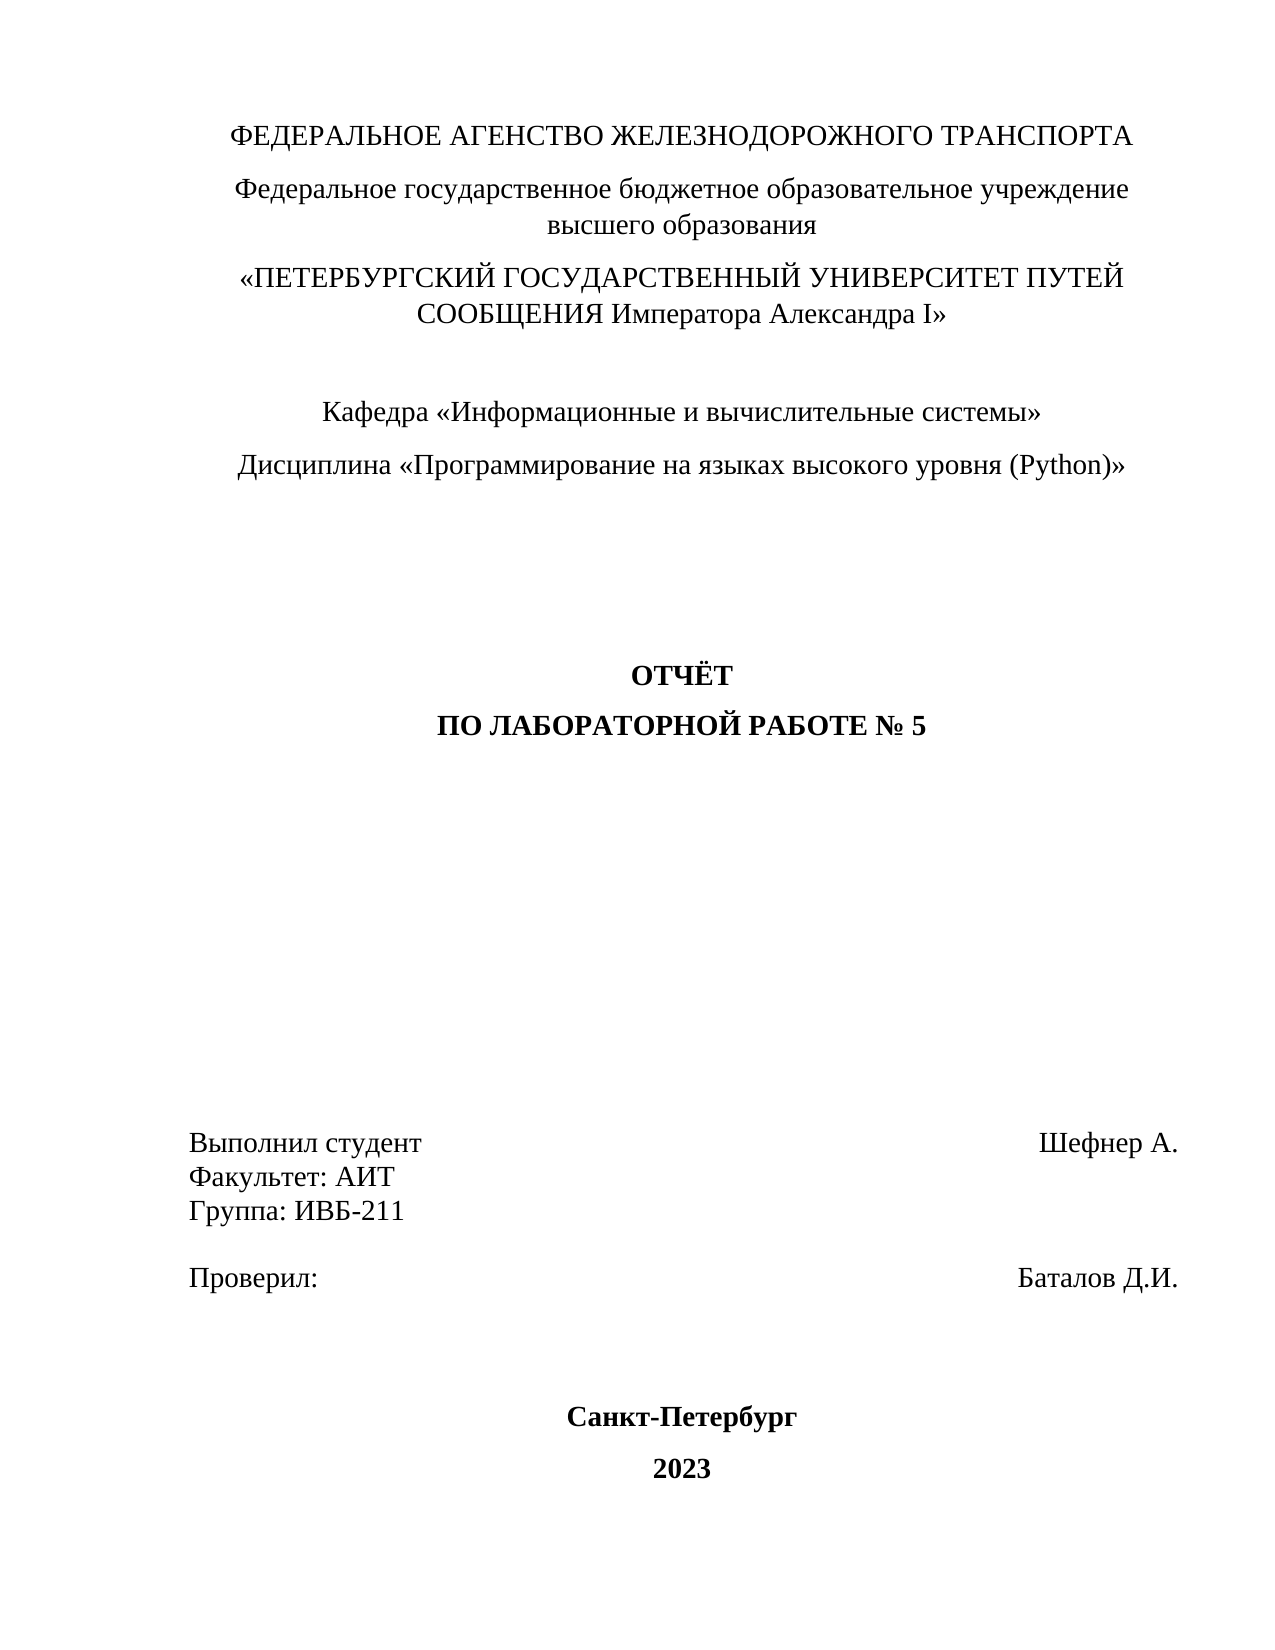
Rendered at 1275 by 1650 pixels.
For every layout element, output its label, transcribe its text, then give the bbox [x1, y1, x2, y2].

text Дисциплина «Программирование на языках высокого уровня (Python)» [177, 447, 1186, 480]
text 2023 [177, 1452, 1186, 1485]
table_cell Проверил: [177, 1260, 722, 1293]
table_header Шефнер А. [722, 1126, 1190, 1260]
table_header Выполнил студент Факультет: АИТ Группа: ИВБ-211 [177, 1126, 722, 1260]
text ПО ЛАБОРАТОРНОЙ РАБОТЕ № 5 [177, 708, 1186, 742]
text ФЕДЕРАЛЬНОЕ АГЕНСТВО ЖЕЛЕЗНОДОРОЖНОГО ТРАНСПОРТА [177, 118, 1186, 152]
text Федеральное государственное бюджетное образовательное учреждение высшего образования [177, 171, 1186, 241]
text «ПЕТЕРБУРГСКИЙ ГОСУДАРСТВЕННЫЙ УНИВЕРСИТЕТ ПУТЕЙ СООБЩЕНИЯ Императора Александра I» [177, 260, 1186, 329]
text Санкт-Петербург [177, 1399, 1186, 1432]
text Кафедра «Информационные и вычислительные системы» [177, 394, 1186, 427]
text ОТЧЁТ [177, 658, 1186, 692]
table_cell Баталов Д.И. [722, 1260, 1190, 1293]
